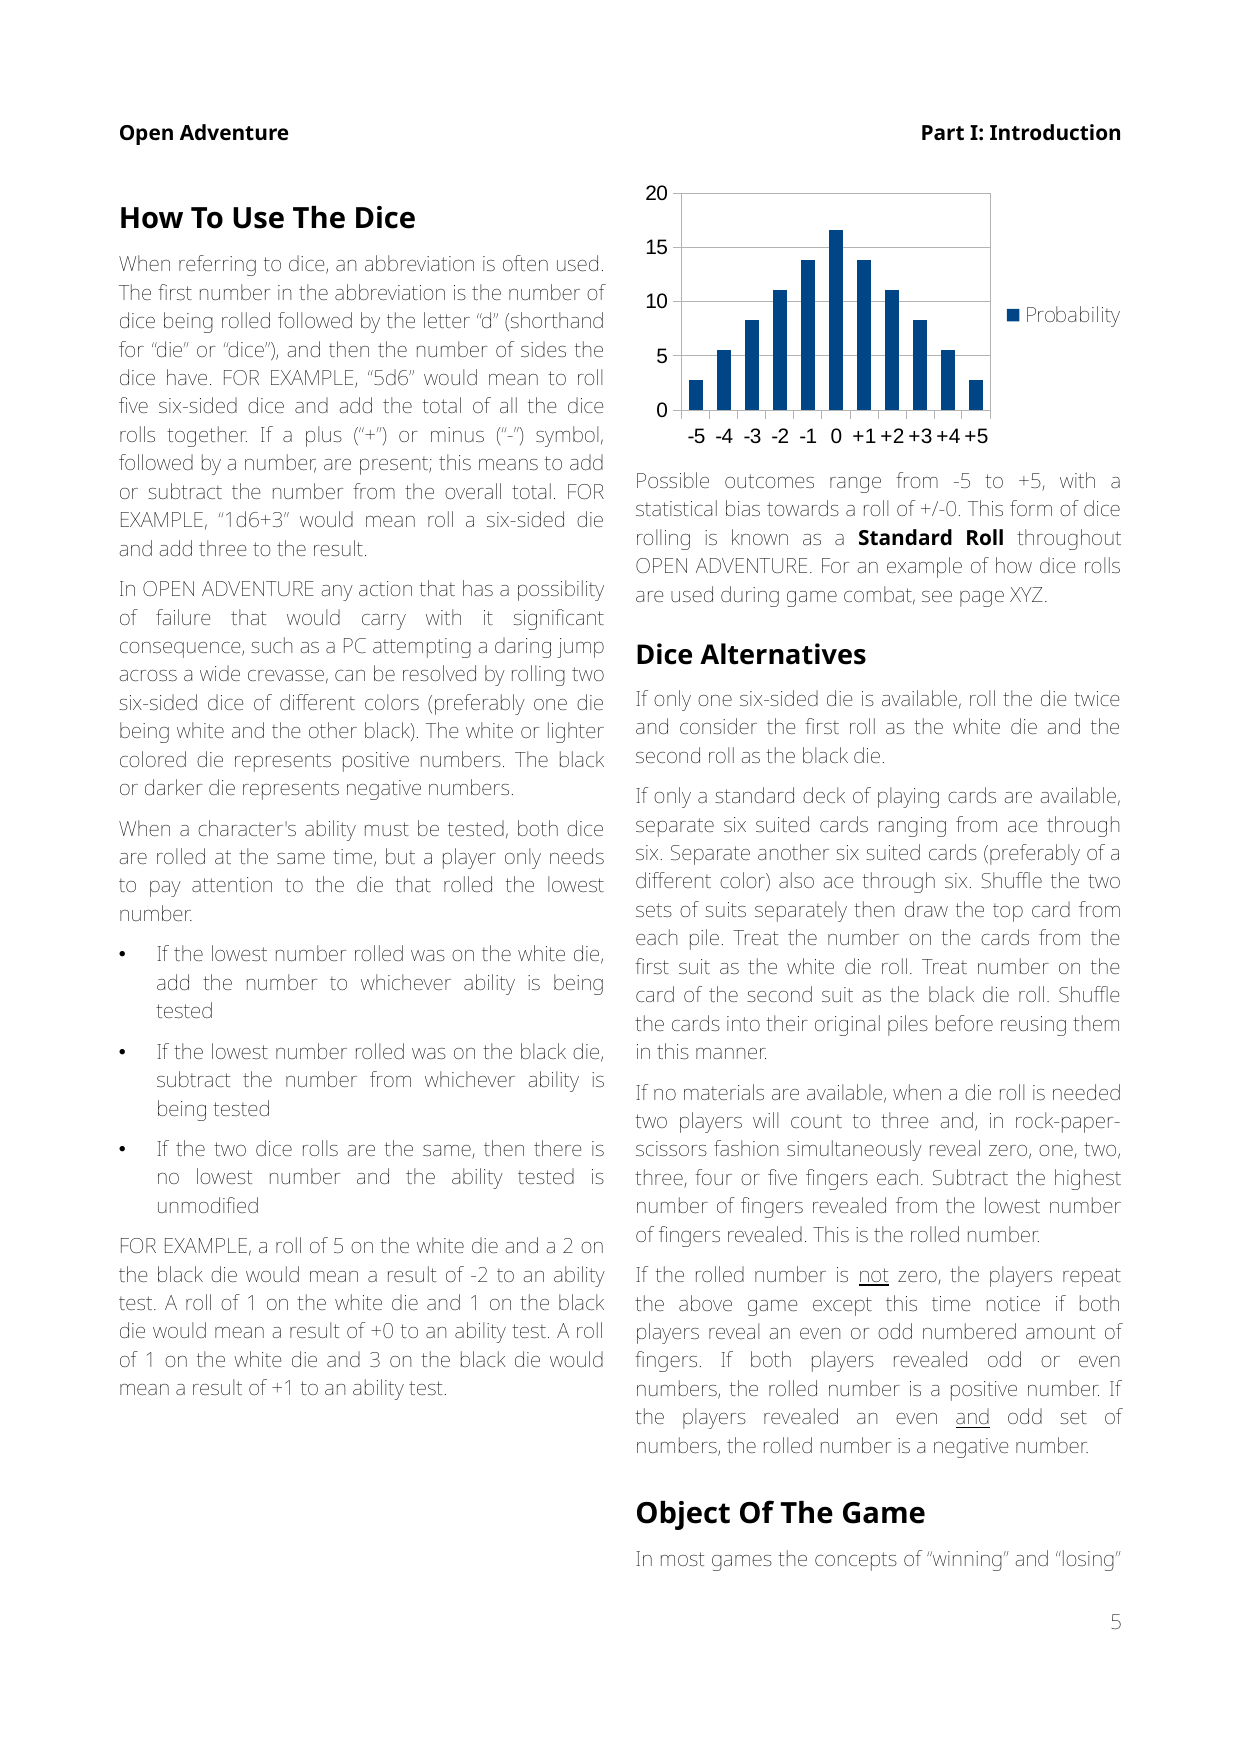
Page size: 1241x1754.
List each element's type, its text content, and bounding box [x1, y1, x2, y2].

text If no materials are available, when a die roll is needed two players will count to three and, in rock-paper-scissors fashion simultaneously reveal zero, one, two, three, four or five fingers each. Subtract the highest number of fingers revealed from the lowest number of fingers revealed. This is the rolled number. [635, 1078, 1122, 1248]
text Dice Alternatives [635, 635, 1122, 672]
text When a character's ability must be tested, both dice are rolled at the same time, but a player only needs to pay attention to the die that rolled the lowest number. [118, 814, 605, 927]
list If the lowest number rolled was on the white die, add the number to whichever ability is being tested [118, 939, 605, 1025]
text In most games the concepts of “winning” and “losing” [635, 1544, 1122, 1573]
subtitle How To Use The Dice [118, 197, 605, 237]
text In OPEN ADVENTURE any action that has a possibility of failure that would carry with it significant consequence, such as a PC attempting a daring jump across a wide crevasse, can be resolved by rolling two six-sided dice of different colors (preferably one die being white and the other black). The white or lighter colored die represents positive numbers. The black or darker die represents negative numbers. [118, 574, 605, 802]
text If the rolled number is not zero, the players repeat the above game except this time notice if both players reveal an even or odd numbered amount of fingers. If both players revealed odd or even numbers, the rolled number is a positive number. If the players revealed an even and odd set of numbers, the rolled number is a negative number. [635, 1260, 1122, 1459]
text Possible outcomes range from -5 to +5, with a statistical bias towards a roll of +/-0. This form of dice rolling is known as a Standard Roll throughout OPEN ADVENTURE. For an example of how dice rolls are used during game combat, see page XYZ. [635, 466, 1122, 608]
text FOR EXAMPLE, a roll of 5 on the white die and a 2 on the black die would mean a result of -2 to an ability test. A roll of 1 on the white die and 1 on the black die would mean a result of +0 to an ability test. A roll of 1 on the white die and 3 on the black die would mean a result of +1 to an ability test. [118, 1231, 605, 1402]
list If the two dice rolls are the same, then there is no lowest number and the ability tested is unmodified [118, 1134, 605, 1219]
list If the lowest number rolled was on the black die, subtract the number from whichever ability is being tested [118, 1037, 605, 1122]
text When referring to dice, an abbreviation is often used. The first number in the abbreviation is the number of dice being rolled followed by the letter “d” (shorthand for “die” or “dice”), and then the number of sides the dice have. FOR EXAMPLE, “5d6” would mean to roll five six-sided dice and add the total of all the dice rolls together. If a plus (“+”) or minus (“-”) symbol, followed by a number, are present; this means to add or subtract the number from the overall total. FOR EXAMPLE, “1d6+3” would mean roll a six-sided die and add three to the result. [118, 249, 605, 562]
text If only a standard deck of playing cards are available, separate six suited cards ranging from ace through six. Separate another six suited cards (preferably of a different color) also ace through six. Shuffle the two sets of suits separately then draw the top card from each pile. Treat the number on the cards from the first suit as the white die roll. Treat number on the card of the second suit as the black die roll. Shuffle the cards into their original piles before reusing them in this manner. [635, 781, 1122, 1066]
subtitle Object Of The Game [635, 1492, 1122, 1532]
text If only one six-sided die is available, roll the die twice and consider the first roll as the white die and the second roll as the black die. [635, 684, 1122, 769]
